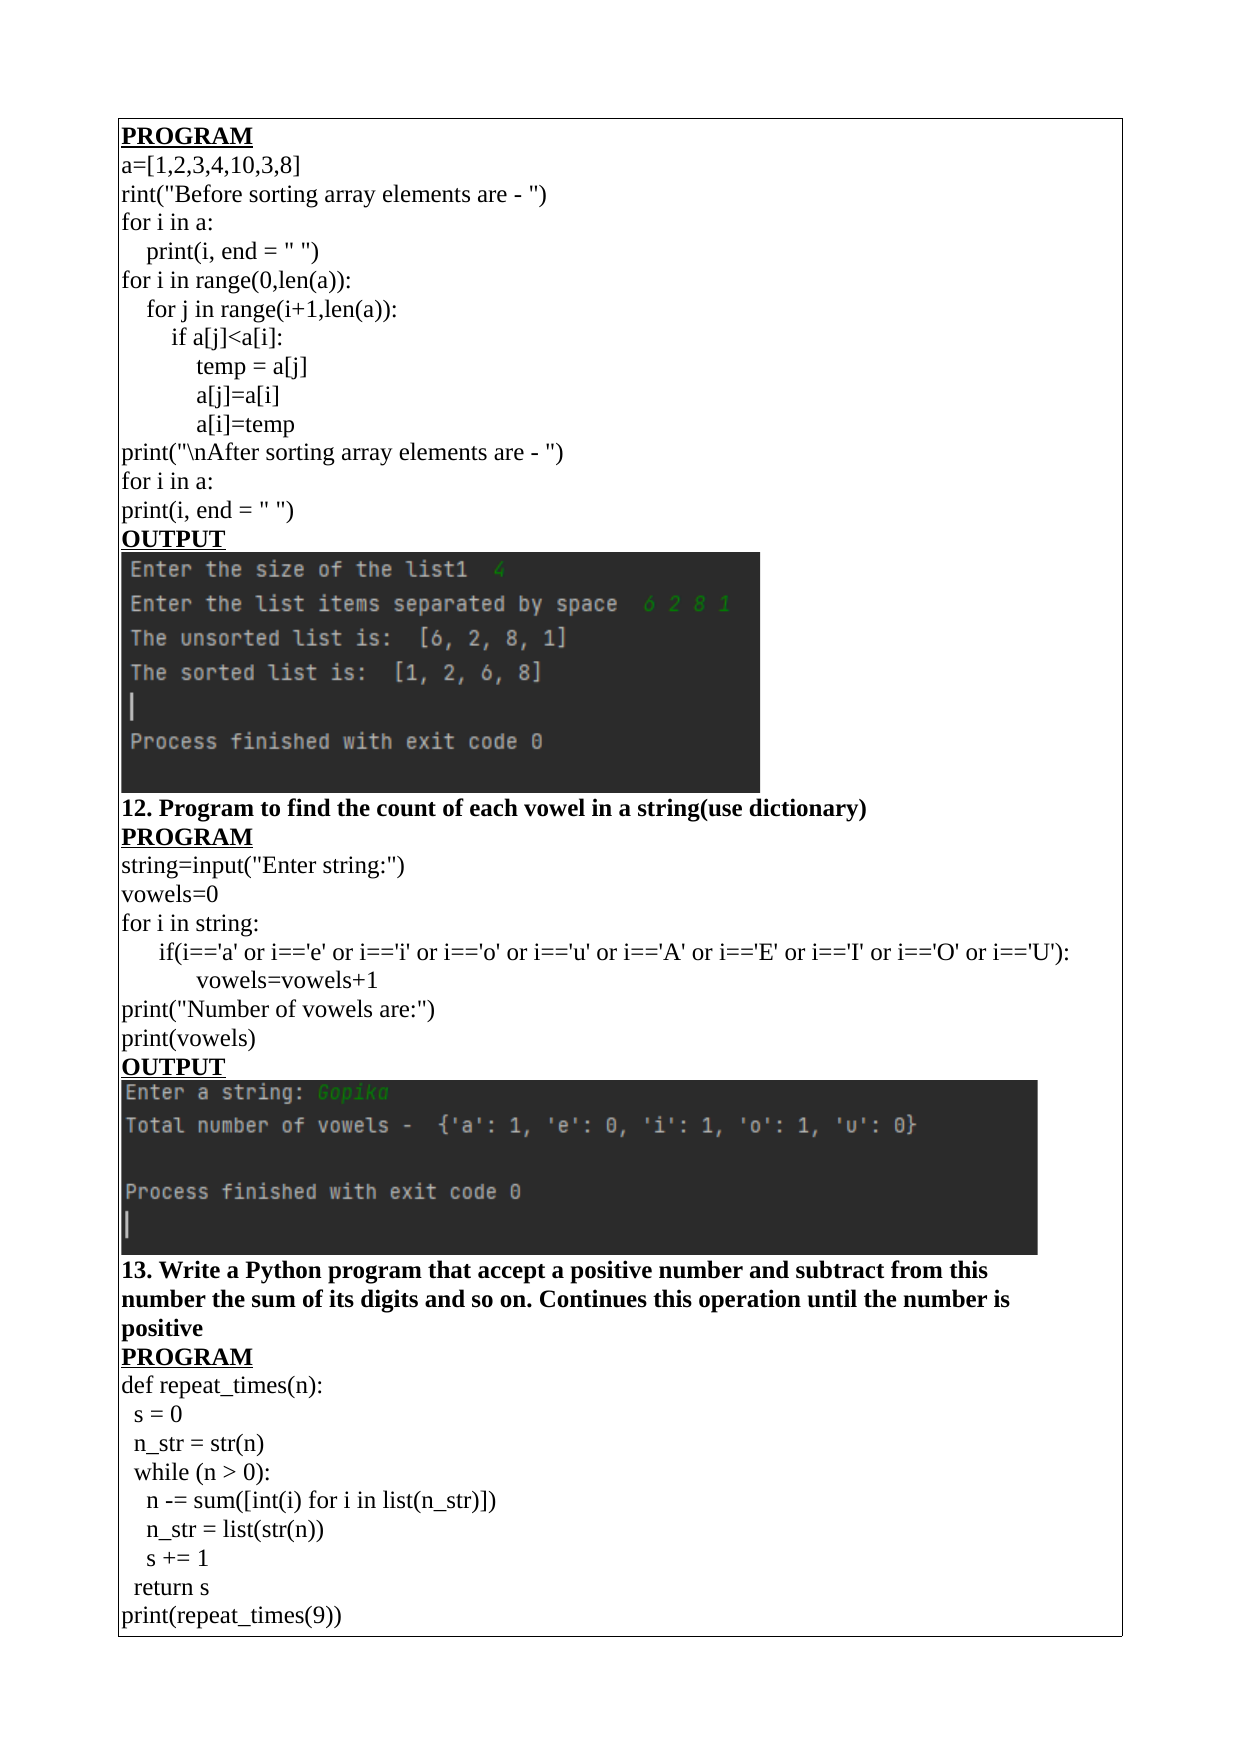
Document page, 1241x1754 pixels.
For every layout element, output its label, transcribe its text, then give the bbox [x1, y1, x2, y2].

text s = 0 [121, 1399, 1119, 1428]
text n_str = str(n) [121, 1428, 1119, 1457]
text a[i]=temp [121, 409, 1119, 437]
text vowels=vowels+1 [121, 966, 1119, 994]
text for i in a: [121, 207, 1119, 236]
text for i in string: [121, 908, 1119, 937]
text return s [121, 1572, 1119, 1601]
picture [121, 552, 761, 793]
text vowels=0 [121, 879, 1119, 908]
text print(i, end = " ") [121, 236, 1119, 265]
text print(i, end = " ") [121, 495, 1119, 524]
text PROGRAM [121, 1342, 1119, 1371]
text print("\nAfter sorting array elements are - ") [121, 437, 1119, 466]
text 12. Program to find the count of each vowel in a string(use dictionary) [121, 793, 1119, 822]
text n -= sum([int(i) for i in list(n_str)]) [121, 1486, 1119, 1514]
text def repeat_times(n): [121, 1371, 1119, 1399]
text n_str = list(str(n)) [121, 1514, 1119, 1543]
text s += 1 [121, 1543, 1119, 1572]
text if a[j]<a[i]: [121, 322, 1119, 351]
text print(repeat_times(9)) [121, 1601, 1119, 1629]
text string=input("Enter string:") [121, 851, 1119, 879]
text OUTPUT [121, 524, 1119, 552]
text PROGRAM [121, 121, 1119, 150]
text while (n > 0): [121, 1457, 1119, 1486]
text for i in range(0,len(a)): [121, 265, 1119, 294]
text for j in range(i+1,len(a)): [121, 294, 1119, 322]
text for i in a: [121, 466, 1119, 495]
text positive [121, 1313, 1119, 1342]
text OUTPUT [121, 1052, 1119, 1081]
text if(i=='a' or i=='e' or i=='i' or i=='o' or i=='u' or i=='A' or i=='E' or i=='I' or i=='O' or i=='U'): [121, 937, 1119, 966]
text rint("Before sorting array elements are - ") [121, 179, 1119, 207]
text number the sum of its digits and so on. Continues this operation until the number is [121, 1284, 1119, 1313]
text print(vowels) [121, 1023, 1119, 1052]
text 13. Write a Python program that accept a positive number and subtract from this [121, 1256, 1119, 1284]
text PROGRAM [121, 822, 1119, 851]
text a[j]=a[i] [121, 380, 1119, 409]
text temp = a[j] [121, 351, 1119, 380]
picture [121, 1080, 1038, 1255]
text print("Number of vowels are:") [121, 994, 1119, 1023]
text a=[1,2,3,4,10,3,8] [121, 150, 1119, 179]
